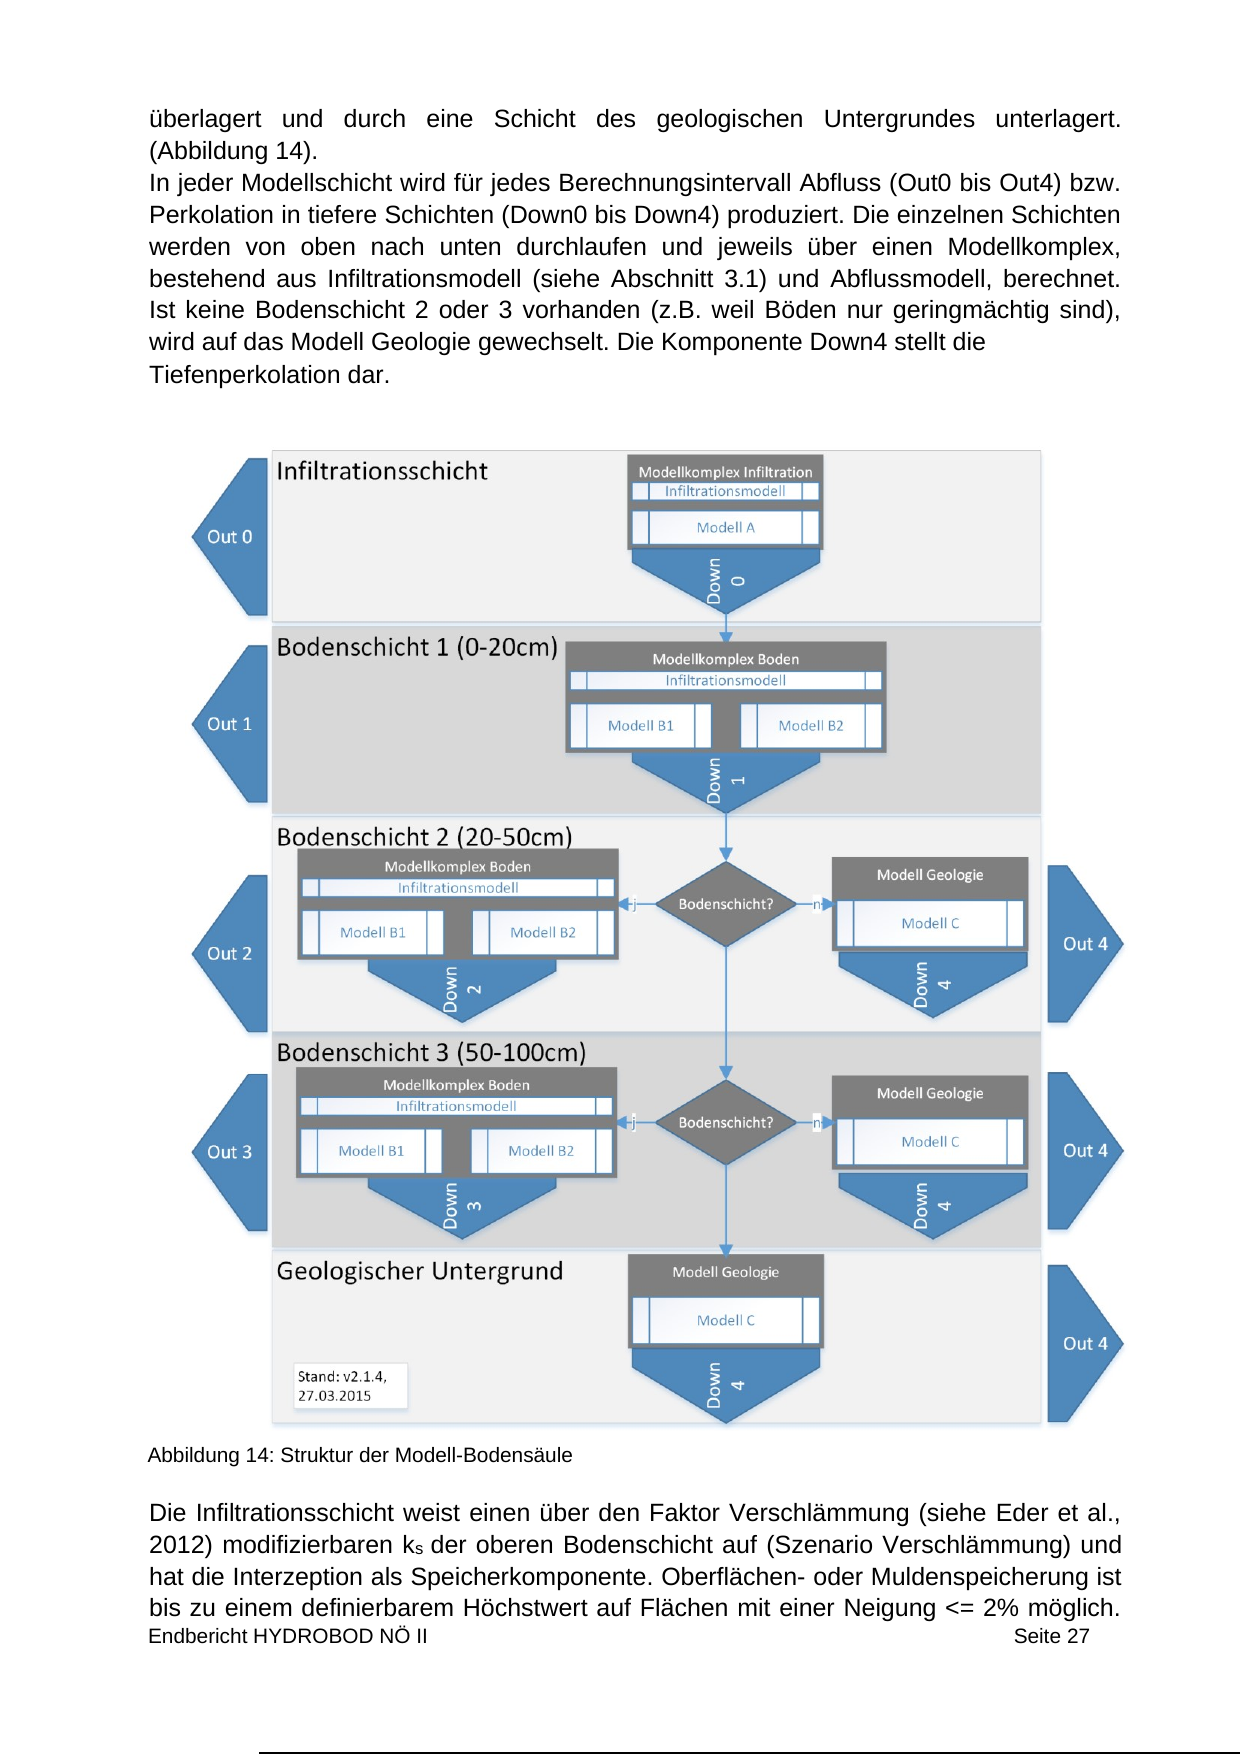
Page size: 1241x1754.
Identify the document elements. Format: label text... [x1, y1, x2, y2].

text Die Infiltrationsschicht weist einen über den Faktor Verschlämmung (siehe Eder et al., 2012) modifizierbaren ks der oberen Bodenschicht auf (Szenario Verschlämmung) und hat die Interzeption als Speicherkomponente. Oberflächen- oder Muldenspeicherung ist bis zu einem definierbarem Höchstwert auf Flächen mit einer Neigung <= 2% möglich. [149, 1498, 1123, 1622]
text Tiefenperkolation dar. [149, 359, 1123, 388]
text Abbildung 14: Struktur der Modell-Bodensäule [147, 1443, 1123, 1467]
text In jeder Modellschicht wird für jedes Berechnungsintervall Abfluss (Out0 bis Out4) bzw. Perkolation in tiefere Schichten (Down0 bis Down4) produziert. Die einzelnen Schichten werden von oben nach unten durchlaufen und jeweils über einen Modellkomplex, bestehend aus Infiltrationsmodell (siehe Abschnitt 3.1) und Abflussmodell, berechnet. Ist keine Bodenschicht 2 oder 3 vorhanden (z.B. weil Böden nur geringmächtig sind), wird auf das Modell Geologie gewechselt. Die Komponente Down4 stellt die [149, 168, 1123, 356]
text überlagert und durch eine Schicht des geologischen Untergrundes unterlagert. (Abbildung 14). [149, 104, 1123, 164]
